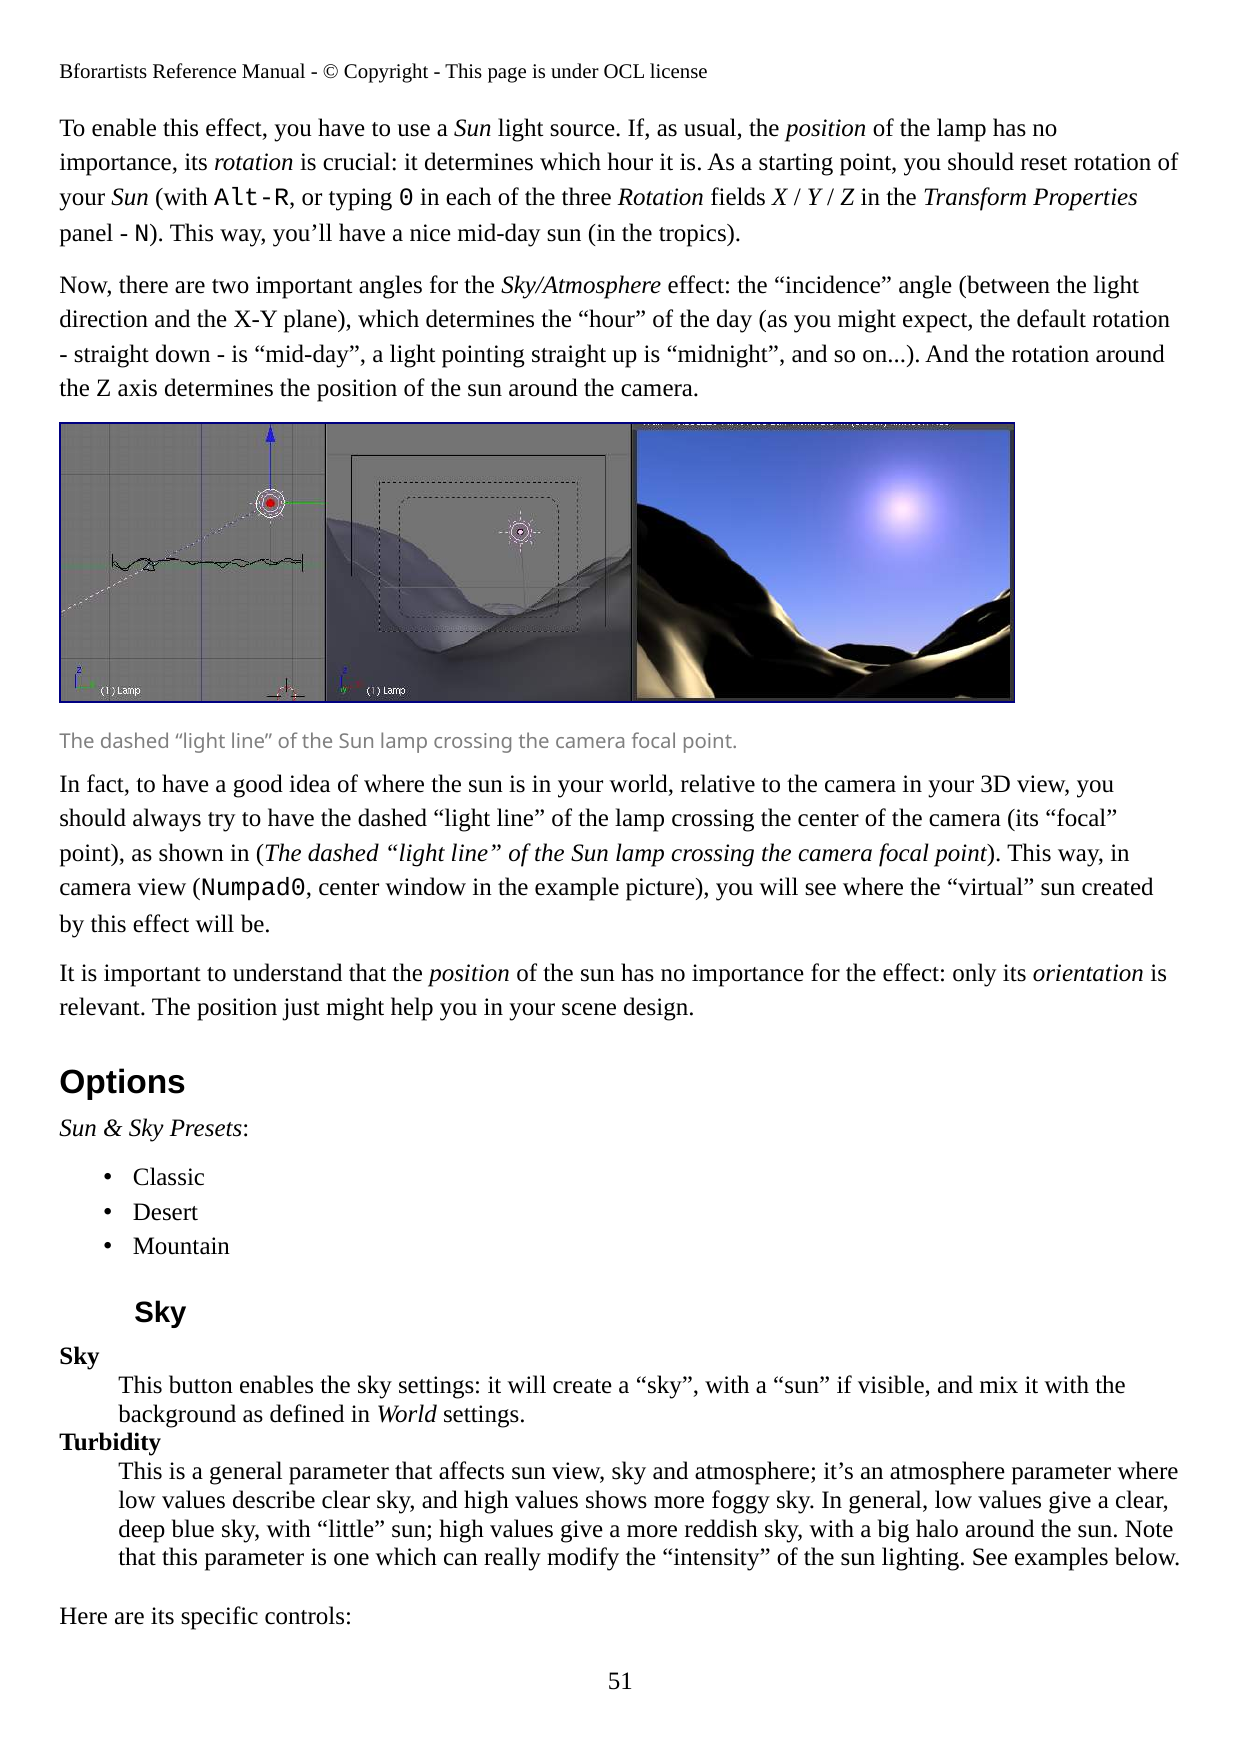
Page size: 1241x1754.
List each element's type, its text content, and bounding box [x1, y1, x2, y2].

picture [61, 424, 1014, 701]
list Classic [103, 1162, 1181, 1191]
list Desert [103, 1197, 1181, 1226]
subtitle Options [59, 1062, 1181, 1101]
list Mountain [103, 1231, 1181, 1260]
list This is a general parameter that affects sun view, sky and atmosphere; it’s an atmosphere parameter where low values describe clear sky, and high values shows more foggy sky. In general, low values give a clear, deep blue sky, with “little” sun; high values give a more reddish sky, with a big halo around the sun. Note that this parameter is one which can really modify the “intensity” of the sun lighting. See examples below. [118, 1456, 1181, 1571]
text Here are its specific controls: [59, 1601, 1181, 1629]
subtitle Sky [59, 1341, 1181, 1370]
text Now, there are two important angles for the Sky/Atmosphere effect: the “incidence” angle (between the light direction and the X-Y plane), which determines the “hour” of the day (as you might expect, the default rotation - straight down - is “mid-day”, a light pointing straight up is “midnight”, and so on...). And the rotation around the Z axis determines the position of the sun around the camera. [59, 270, 1181, 402]
text It is important to understand that the position of the sun has no importance for the effect: only its orientation is relevant. The position just might help you in your scene design. [59, 958, 1181, 1021]
list This button enables the sky settings: it will create a “sky”, with a “sun” if visible, and mix it with the background as defined in World settings. [118, 1370, 1181, 1427]
text Sun & Sky Presets: [59, 1113, 1181, 1142]
text The dashed “light line” of the Sun lamp crossing the camera focal point. [59, 723, 1181, 754]
text To enable this effect, you have to use a Sun light source. If, as usual, the position of the lamp has no importance, its rotation is crucial: it determines which hour it is. As a starting point, you should reset rotation of your Sun (with Alt-R, or typing 0 in each of the three Rotation fields X / Y / Z in the Transform Properties panel - N). This way, you’ll have a nice mid-day sun (in the tropics). [59, 113, 1181, 249]
subtitle Sky [59, 1295, 1181, 1329]
text In fact, to have a good idea of where the sun is in your world, relative to the camera in your 3D view, you should always try to have the dashed “light line” of the lamp crossing the center of the camera (its “focal” point), as shown in (The dashed “light line” of the Sun lamp crossing the camera focal point). This way, in camera view (Numpad0, center window in the example picture), you will see where the “virtual” sun created by this effect will be. [59, 769, 1181, 937]
subtitle Turbidity [59, 1427, 1181, 1456]
